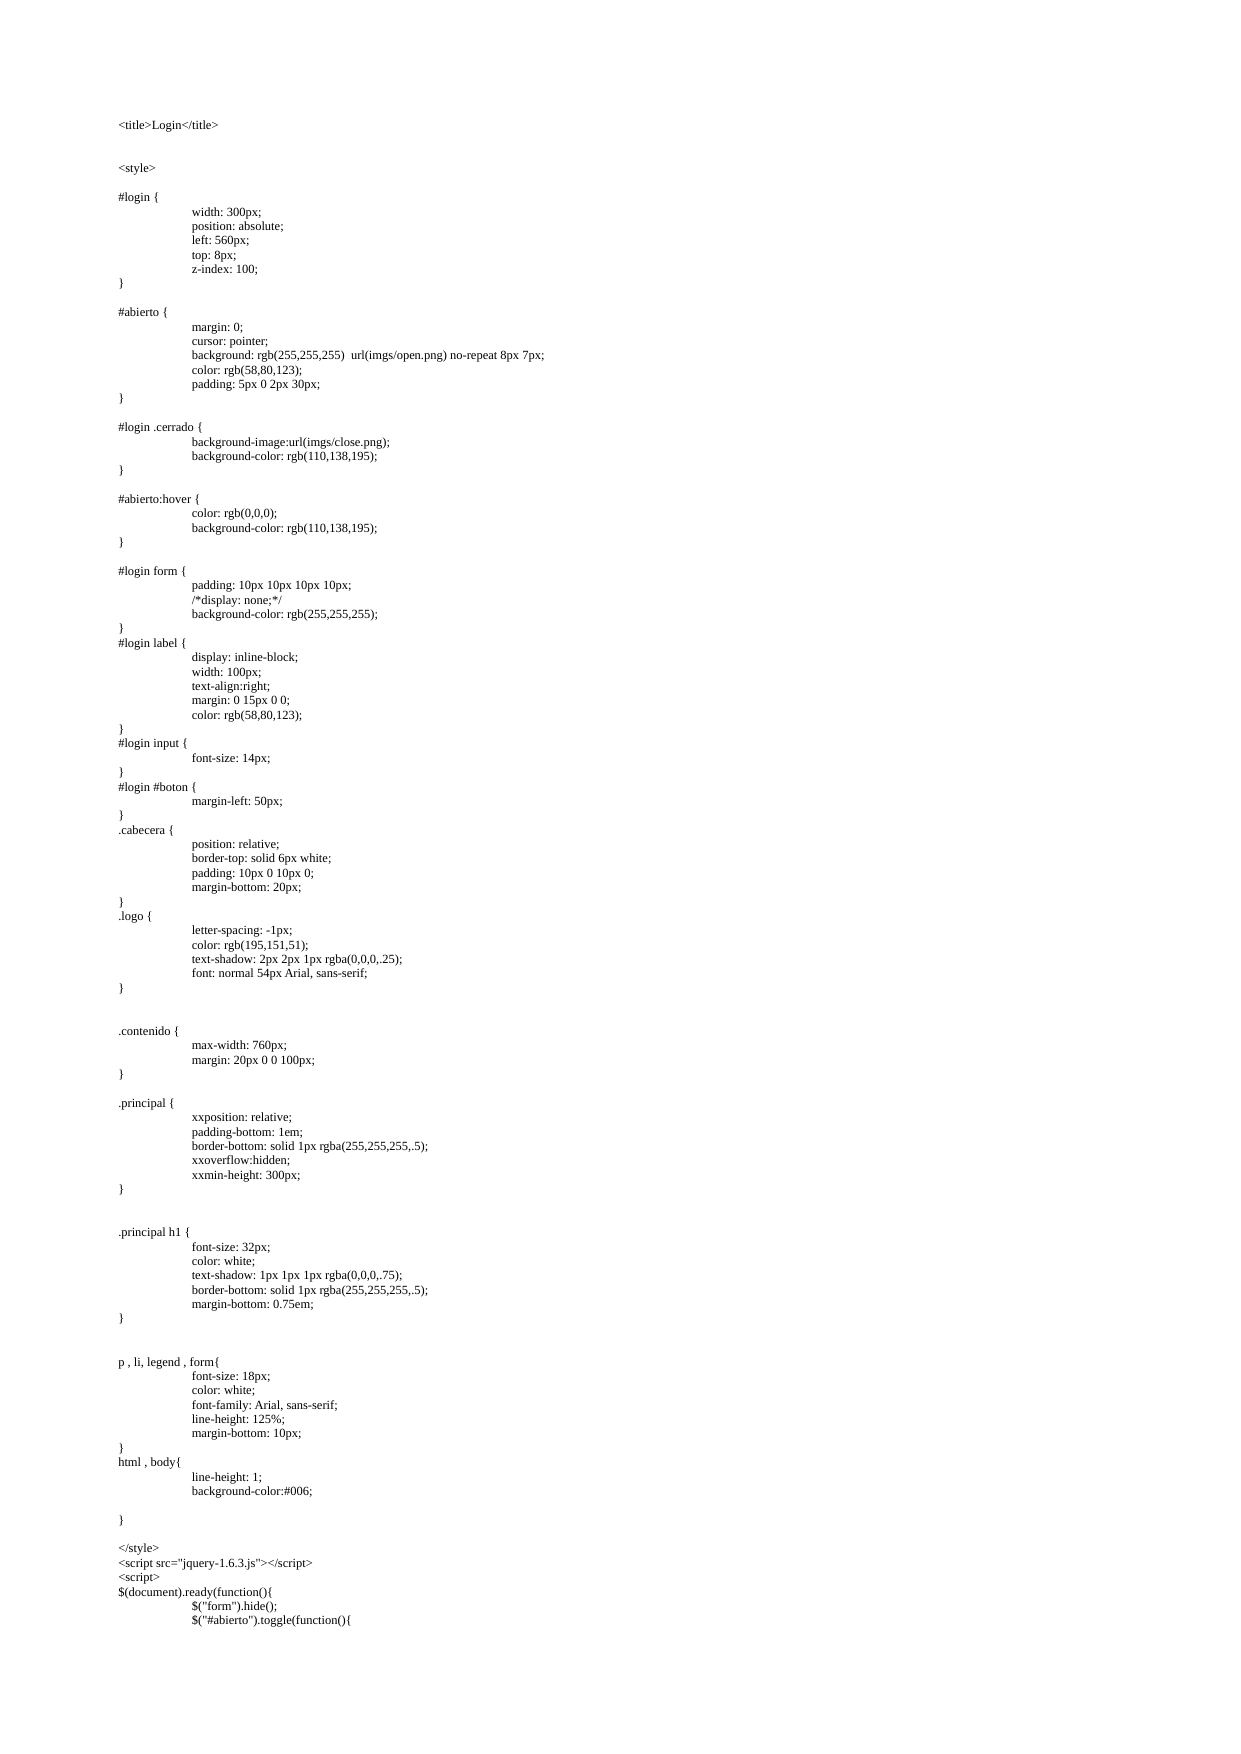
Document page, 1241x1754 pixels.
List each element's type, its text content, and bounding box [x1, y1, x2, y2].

text left: 560px; [118, 233, 1122, 247]
text <script> [118, 1570, 1122, 1584]
text background-color: rgb(110,138,195); [118, 449, 1122, 463]
text background-color: rgb(110,138,195); [118, 521, 1122, 535]
text .cabecera { [118, 822, 1122, 837]
text letter-spacing: -1px; [118, 923, 1122, 937]
text width: 100px; [118, 664, 1122, 679]
text #abierto:hover { [118, 492, 1122, 506]
text padding: 10px 0 10px 0; [118, 866, 1122, 880]
text } [118, 894, 1122, 909]
text border-bottom: solid 1px rgba(255,255,255,.5); [118, 1282, 1122, 1297]
text #login #boton { [118, 779, 1122, 794]
text } [118, 535, 1122, 549]
text xxmin-height: 300px; [118, 1167, 1122, 1182]
text } [118, 1441, 1122, 1455]
text } [118, 463, 1122, 477]
text } [118, 722, 1122, 736]
text #login .cerrado { [118, 420, 1122, 434]
text position: absolute; [118, 219, 1122, 233]
text line-height: 1; [118, 1469, 1122, 1484]
text padding-bottom: 1em; [118, 1124, 1122, 1139]
text .contenido { [118, 1024, 1122, 1038]
text #login input { [118, 736, 1122, 751]
text background-image:url(imgs/close.png); [118, 434, 1122, 449]
text #login { [118, 190, 1122, 204]
text color: rgb(58,80,123); [118, 362, 1122, 377]
text border-bottom: solid 1px rgba(255,255,255,.5); [118, 1139, 1122, 1153]
text margin-bottom: 10px; [118, 1426, 1122, 1441]
text } [118, 391, 1122, 406]
text margin-bottom: 20px; [118, 880, 1122, 894]
text font-family: Arial, sans-serif; [118, 1397, 1122, 1412]
text background: rgb(255,255,255) url(imgs/open.png) no-repeat 8px 7px; [118, 348, 1122, 362]
text margin: 0; [118, 319, 1122, 334]
text $(document).ready(function(){ [118, 1584, 1122, 1599]
text font-size: 14px; [118, 751, 1122, 765]
text #login form { [118, 564, 1122, 578]
text font: normal 54px Arial, sans-serif; [118, 966, 1122, 981]
text margin-bottom: 0.75em; [118, 1297, 1122, 1311]
text border-top: solid 6px white; [118, 851, 1122, 866]
text text-shadow: 1px 1px 1px rgba(0,0,0,.75); [118, 1268, 1122, 1282]
text padding: 10px 10px 10px 10px; [118, 578, 1122, 592]
text background-color: rgb(255,255,255); [118, 607, 1122, 621]
text } [118, 1182, 1122, 1196]
text } [118, 981, 1122, 995]
text xxoverflow:hidden; [118, 1153, 1122, 1167]
text margin-left: 50px; [118, 794, 1122, 808]
text #abierto { [118, 305, 1122, 319]
text text-align:right; [118, 679, 1122, 693]
text <script src="jquery-1.6.3.js"></script> [118, 1556, 1122, 1570]
text color: rgb(195,151,51); [118, 937, 1122, 952]
text /*display: none;*/ [118, 592, 1122, 607]
text } [118, 276, 1122, 291]
text } [118, 808, 1122, 822]
text max-width: 760px; [118, 1038, 1122, 1052]
text .principal { [118, 1096, 1122, 1110]
text position: relative; [118, 837, 1122, 851]
text .principal h1 { [118, 1225, 1122, 1239]
text line-height: 125%; [118, 1412, 1122, 1426]
text $("form").hide(); [118, 1599, 1122, 1613]
text display: inline-block; [118, 650, 1122, 664]
text <style> [118, 161, 1122, 176]
text .logo { [118, 909, 1122, 923]
text } [118, 1067, 1122, 1081]
text color: white; [118, 1254, 1122, 1268]
text #login label { [118, 636, 1122, 650]
text color: white; [118, 1383, 1122, 1397]
text } [118, 765, 1122, 779]
text font-size: 18px; [118, 1369, 1122, 1383]
text } [118, 621, 1122, 636]
text width: 300px; [118, 204, 1122, 219]
text margin: 0 15px 0 0; [118, 693, 1122, 707]
text text-shadow: 2px 2px 1px rgba(0,0,0,.25); [118, 952, 1122, 966]
text </style> [118, 1541, 1122, 1556]
text } [118, 1512, 1122, 1527]
text z-index: 100; [118, 262, 1122, 276]
text padding: 5px 0 2px 30px; [118, 377, 1122, 391]
text margin: 20px 0 0 100px; [118, 1052, 1122, 1067]
text color: rgb(58,80,123); [118, 707, 1122, 722]
text <title>Login</title> [118, 118, 1122, 132]
text cursor: pointer; [118, 334, 1122, 348]
text $("#abierto").toggle(function(){ [118, 1613, 1122, 1627]
text background-color:#006; [118, 1484, 1122, 1498]
text xxposition: relative; [118, 1110, 1122, 1124]
text p , li, legend , form{ [118, 1354, 1122, 1369]
text top: 8px; [118, 247, 1122, 262]
text } [118, 1311, 1122, 1326]
text color: rgb(0,0,0); [118, 506, 1122, 521]
text font-size: 32px; [118, 1239, 1122, 1254]
text html , body{ [118, 1455, 1122, 1469]
